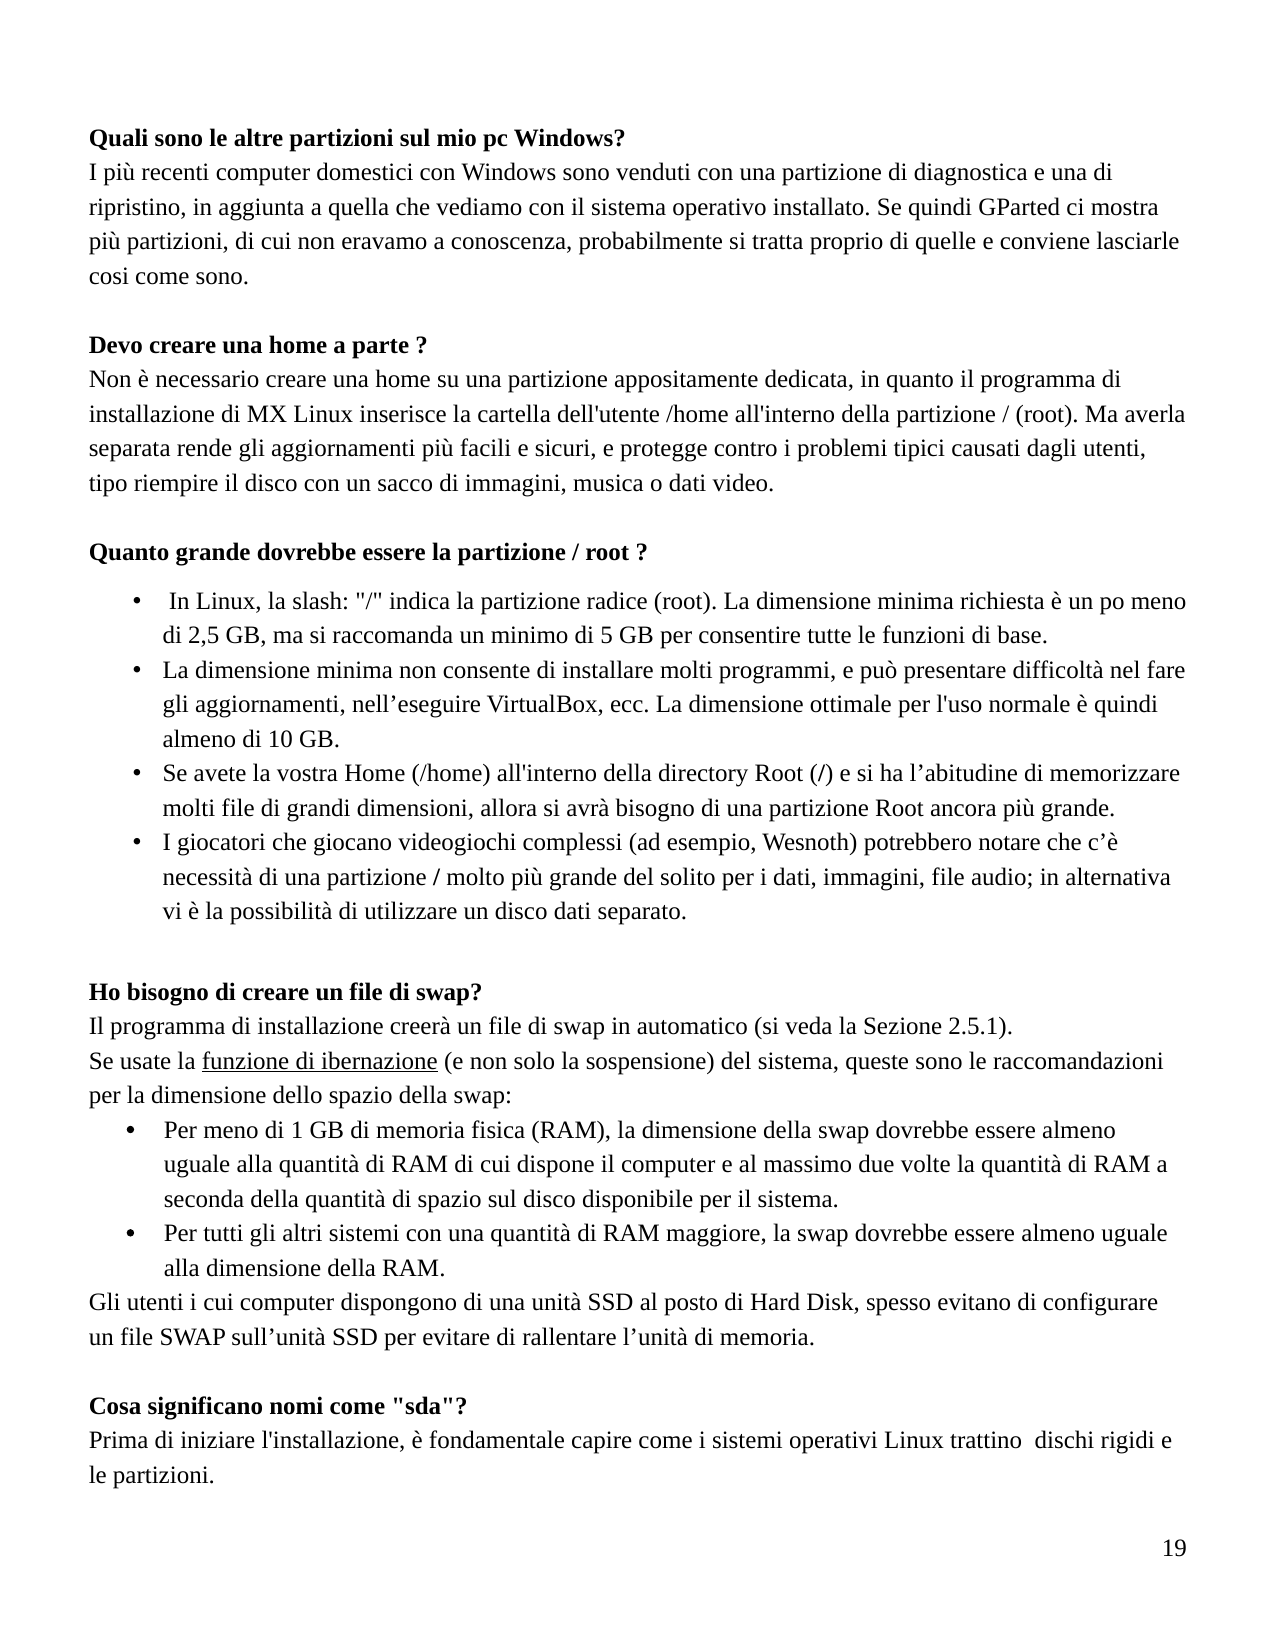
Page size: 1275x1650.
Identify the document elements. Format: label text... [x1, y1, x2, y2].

list Per meno di 1 GB di memoria fisica (RAM), la dimensione della swap dovrebbe essere almeno uguale alla quantità di RAM di cui dispone il computer e al massimo due volte la quantità di RAM a seconda della quantità di spazio sul disco disponibile per il sistema. [126, 1115, 1186, 1213]
text Gli utenti i cui computer dispongono di una unità SSD al posto di Hard Disk, spesso evitano di configurare un file SWAP sull’unità SSD per evitare di rallentare l’unità di memoria. [88, 1287, 1186, 1351]
list I giocatori che giocano videogiochi complessi (ad esempio, Wesnoth) potrebbero notare che c’è necessità di una partizione / molto più grande del solito per i dati, immagini, file audio; in alternativa vi è la possibilità di utilizzare un disco dati separato. [133, 827, 1186, 925]
text Ho bisogno di creare un file di swap? [88, 977, 1186, 1006]
text Prima di iniziare l'installazione, è fondamentale capire come i sistemi operativi Linux trattino dischi rigidi e le partizioni. [88, 1425, 1186, 1488]
text Quali sono le altre partizioni sul mio pc Windows? [88, 123, 1186, 152]
list Se avete la vostra Home (/home) all'interno della directory Root (/) e si ha l’abitudine di memorizzare molti file di grandi dimensioni, allora si avrà bisogno di una partizione Root ancora più grande. [133, 758, 1186, 821]
text Quanto grande dovrebbe essere la partizione / root ? [88, 537, 1186, 566]
text Il programma di installazione creerà un file di swap in automatico (si veda la Sezione 2.5.1). [88, 1011, 1186, 1040]
list In Linux, la slash: "/" indica la partizione radice (root). La dimensione minima richiesta è un po meno di 2,5 GB, ma si raccomanda un minimo di 5 GB per consentire tutte le funzioni di base. [133, 586, 1186, 649]
list La dimensione minima non consente di installare molti programmi, e può presentare difficoltà nel fare gli aggiornamenti, nell’eseguire VirtualBox, ecc. La dimensione ottimale per l'uso normale è quindi almeno di 10 GB. [133, 655, 1186, 752]
text Se usate la funzione di ibernazione (e non solo la sospensione) del sistema, queste sono le raccomandazioni per la dimensione dello spazio della swap: [88, 1046, 1186, 1109]
text Cosa significano nomi come "sda"? [88, 1391, 1186, 1419]
text I più recenti computer domestici con Windows sono venduti con una partizione di diagnostica e una di ripristino, in aggiunta a quella che vediamo con il sistema operativo installato. Se quindi GParted ci mostra più partizioni, di cui non eravamo a conoscenza, probabilmente si tratta proprio di quelle e conviene lasciarle cosi come sono. [88, 157, 1186, 290]
list Per tutti gli altri sistemi con una quantità di RAM maggiore, la swap dovrebbe essere almeno uguale alla dimensione della RAM. [126, 1218, 1186, 1282]
text Devo creare una home a parte ? [88, 330, 1186, 359]
text Non è necessario creare una home su una partizione appositamente dedicata, in quanto il programma di installazione di MX Linux inserisce la cartella dell'utente /home all'interno della partizione / (root). Ma averla separata rende gli aggiornamenti più facili e sicuri, e protegge contro i problemi tipici causati dagli utenti, tipo riempire il disco con un sacco di immagini, musica o dati video. [88, 364, 1186, 497]
